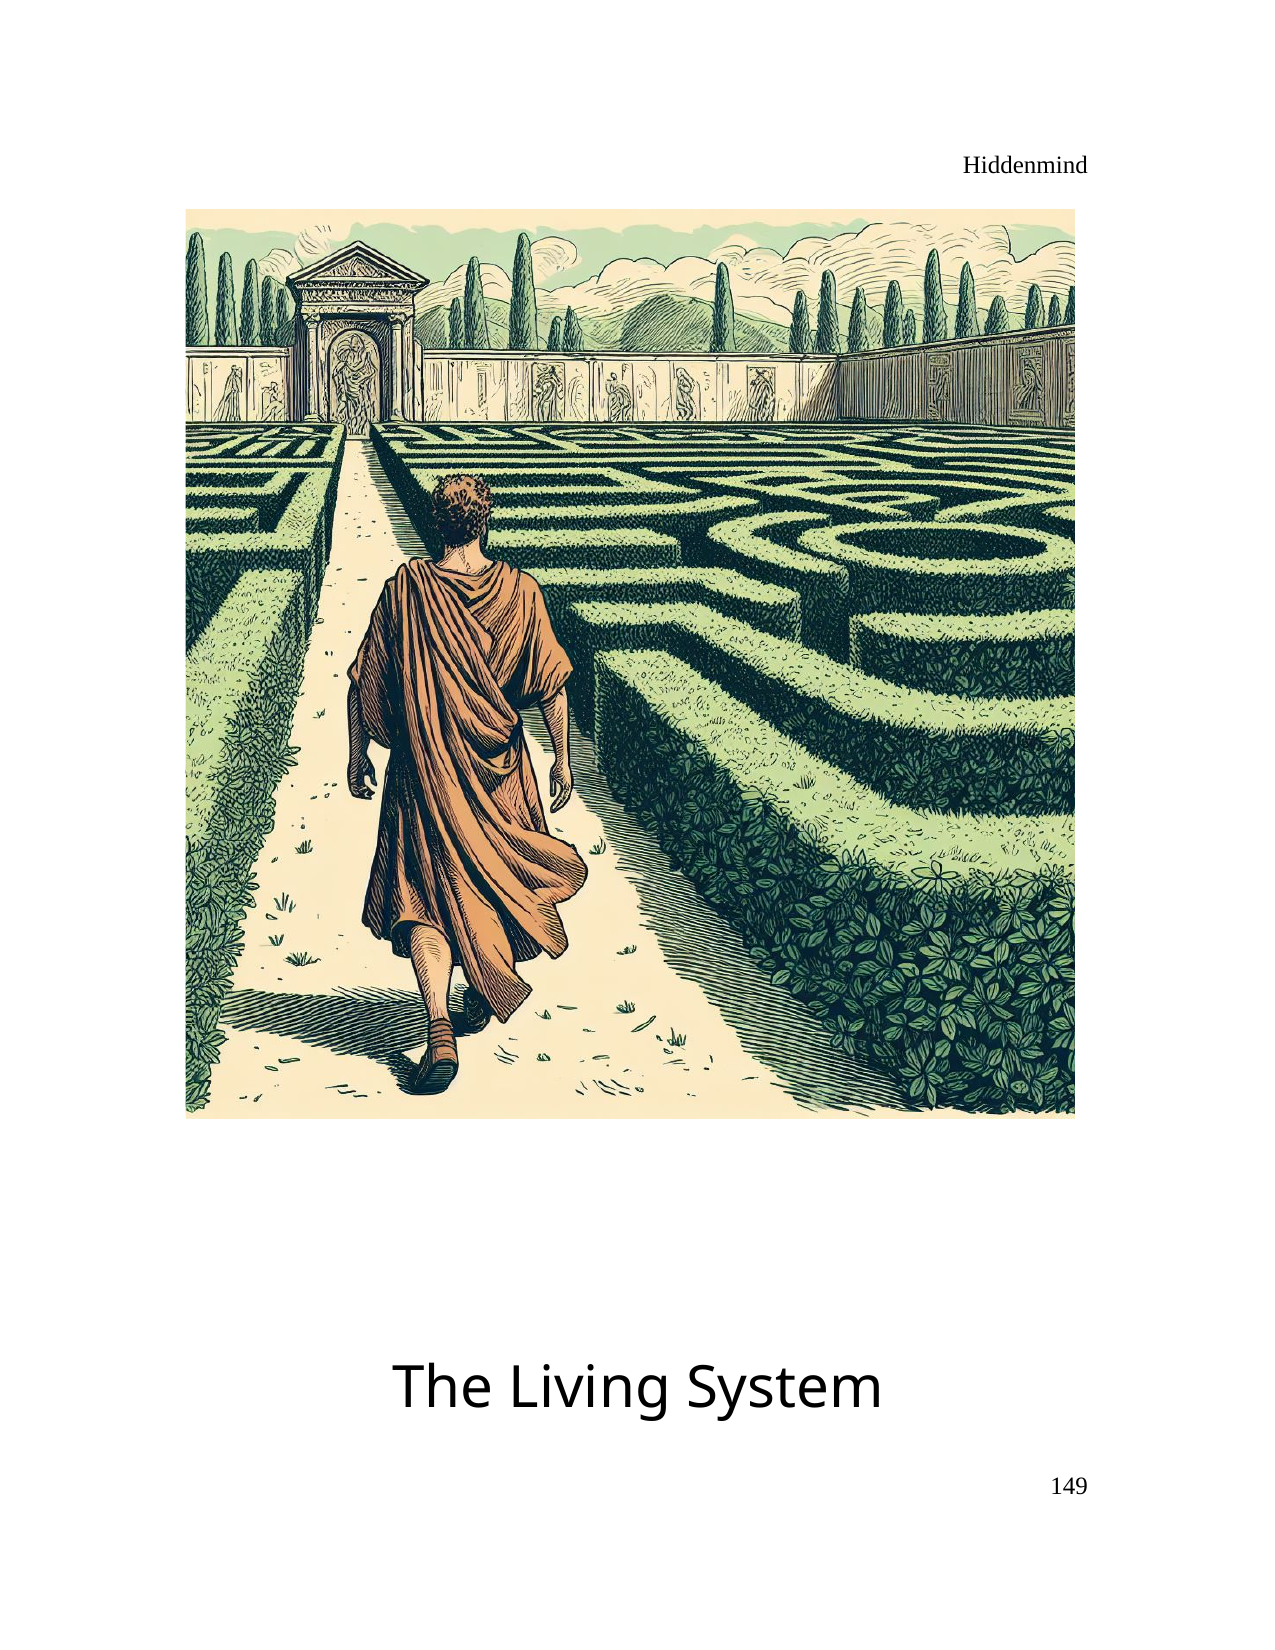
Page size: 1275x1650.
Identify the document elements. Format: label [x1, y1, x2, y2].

picture [185, 209, 1075, 1119]
